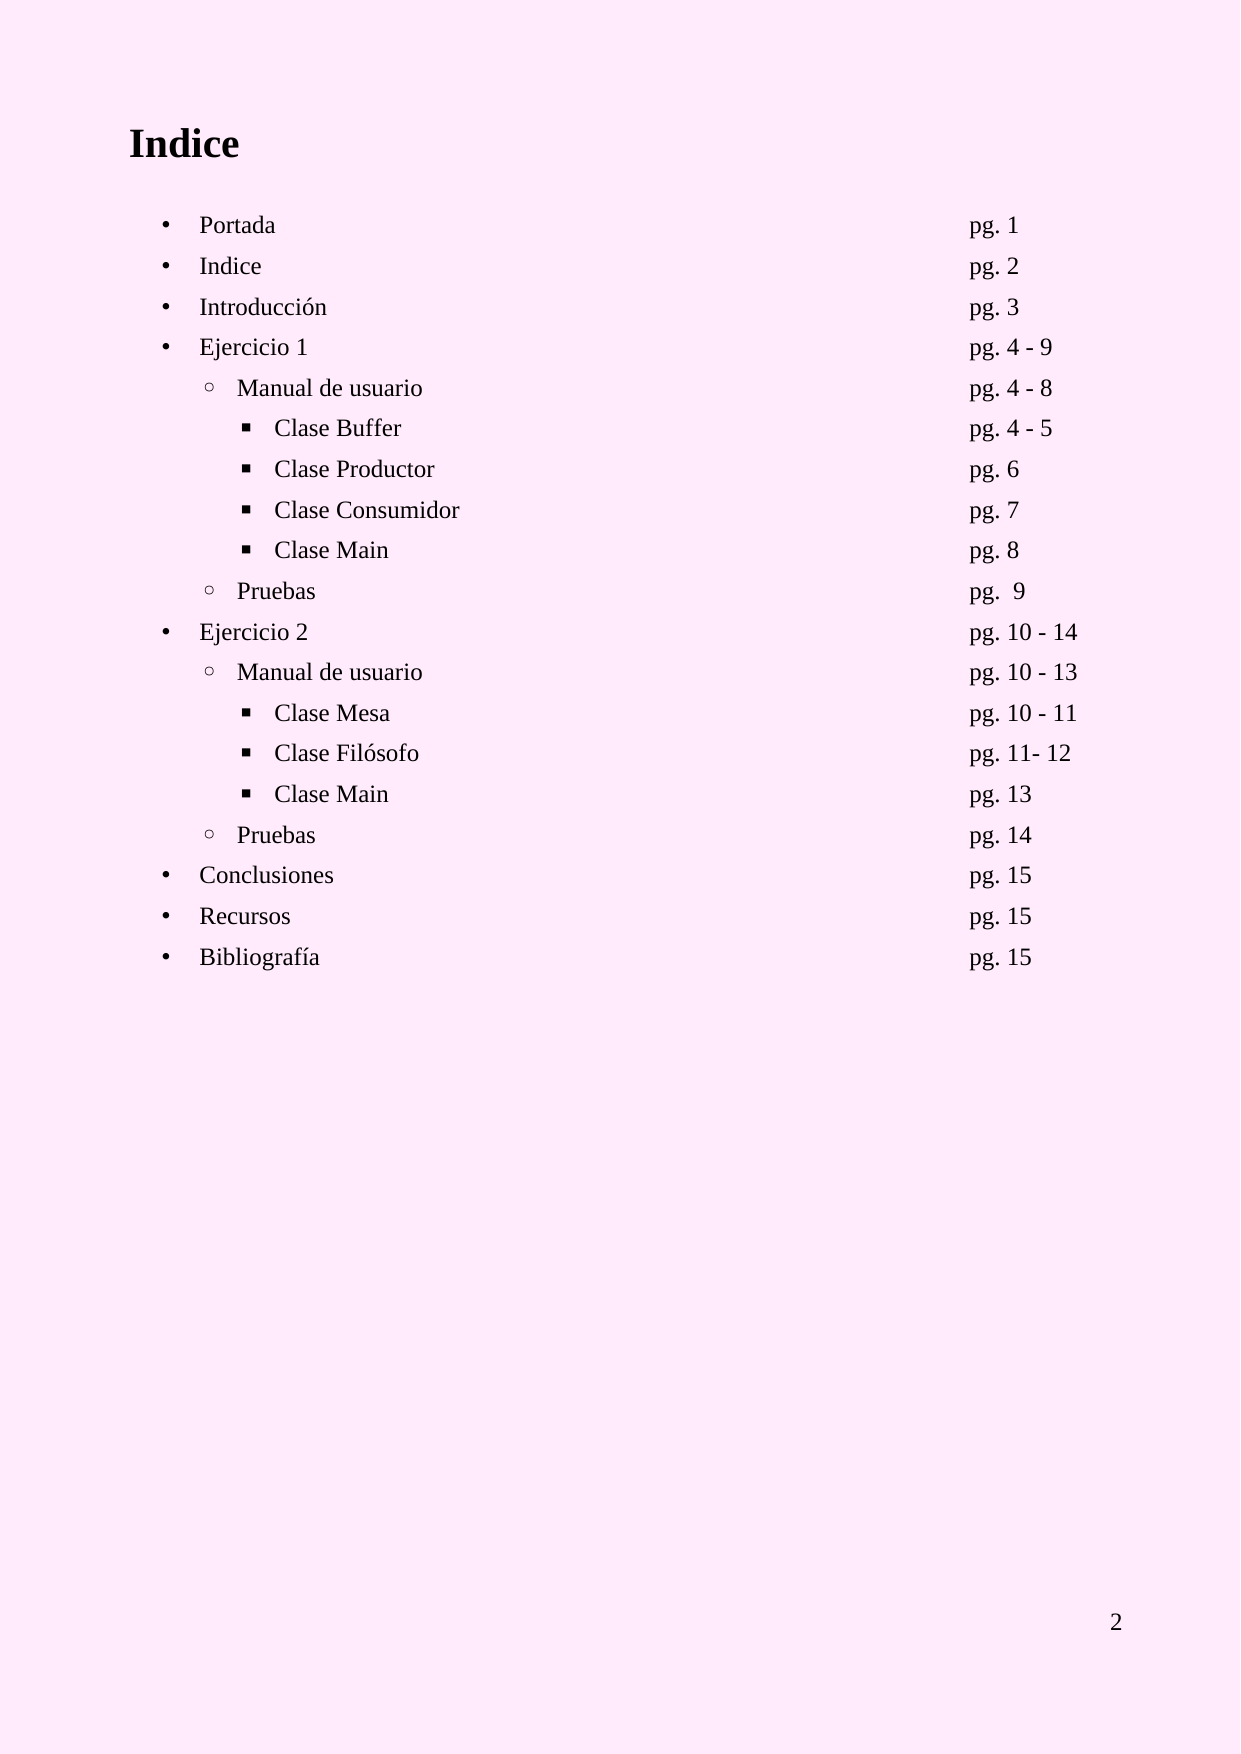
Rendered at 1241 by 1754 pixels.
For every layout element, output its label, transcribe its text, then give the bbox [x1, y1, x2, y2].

table_cell Pruebas [118, 570, 963, 611]
table_cell pg. 8 [963, 529, 1122, 570]
table_cell pg. 6 [963, 448, 1122, 489]
table_cell pg. 14 [963, 814, 1122, 854]
table_cell Pruebas [118, 814, 963, 854]
table_header pg. 1 [963, 204, 1122, 245]
table_cell pg. 15 [963, 936, 1122, 976]
table_cell Clase Filósofo [118, 733, 963, 773]
table_cell Manual de usuario [118, 367, 963, 407]
table_cell pg. 13 [963, 773, 1122, 814]
table_header Portada [118, 204, 963, 245]
table_cell Indice [118, 245, 963, 286]
table_cell pg. 4 - 9 [963, 326, 1122, 367]
table_cell pg. 4 - 5 [963, 408, 1122, 448]
table_cell Introducción [118, 286, 963, 326]
table_cell Conclusiones [118, 854, 963, 895]
text Indice [118, 118, 1122, 166]
table_cell pg. 11- 12 [963, 733, 1122, 773]
table_cell pg. 10 - 14 [963, 611, 1122, 651]
table_cell Clase Productor [118, 448, 963, 489]
table_cell pg. 9 [963, 570, 1122, 611]
table_cell pg. 3 [963, 286, 1122, 326]
table_cell pg. 2 [963, 245, 1122, 286]
table_cell pg. 15 [963, 895, 1122, 936]
table_cell Clase Consumidor [118, 489, 963, 529]
table_cell Manual de usuario [118, 651, 963, 692]
table_cell Recursos [118, 895, 963, 936]
table_cell Clase Mesa [118, 692, 963, 732]
table_cell Ejercicio 2 [118, 611, 963, 651]
table_cell pg. 4 - 8 [963, 367, 1122, 407]
table_cell pg. 10 - 13 [963, 651, 1122, 692]
table_cell Bibliografía [118, 936, 963, 976]
table_cell Clase Buffer [118, 408, 963, 448]
table_cell pg. 7 [963, 489, 1122, 529]
table_cell pg. 10 - 11 [963, 692, 1122, 732]
table_cell Clase Main [118, 773, 963, 814]
table_cell Clase Main [118, 529, 963, 570]
table_cell Ejercicio 1 [118, 326, 963, 367]
table_cell pg. 15 [963, 854, 1122, 895]
